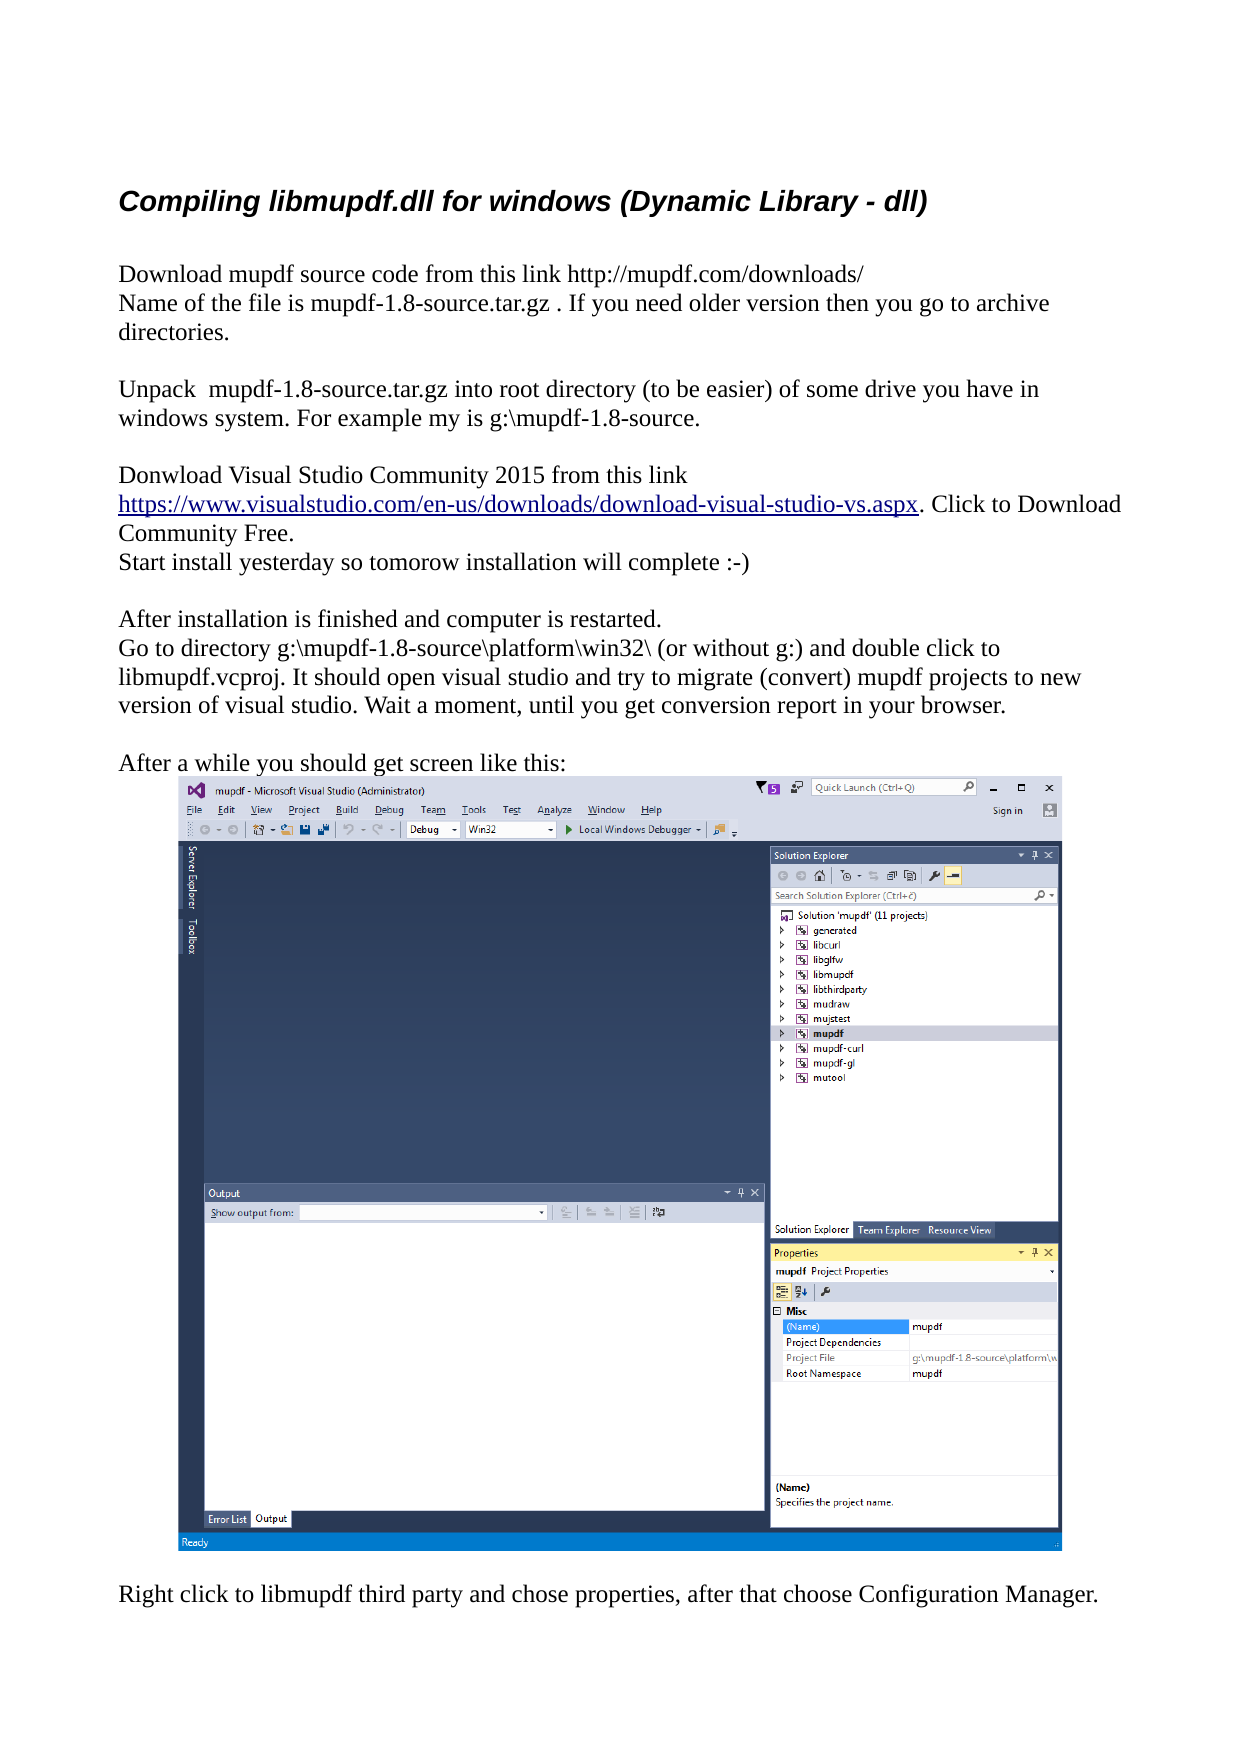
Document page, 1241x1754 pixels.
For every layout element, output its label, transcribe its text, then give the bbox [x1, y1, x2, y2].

subtitle Compiling libmupdf.dll for windows (Dynamic Library - dll) [118, 184, 1122, 218]
text Right click to libmupdf third party and chose properties, after that choose Configuration Manager. [118, 1579, 1122, 1608]
text Start install yesterday so tomorow installation will complete :-) [118, 547, 1122, 575]
text Unpack mupdf-1.8-source.tar.gz into root directory (to be easier) of some drive you have in windows system. For example my is g:\mupdf-1.8-source. [118, 374, 1122, 432]
text After installation is finished and computer is restarted. [118, 604, 1122, 633]
text Donwload Visual Studio Community 2015 from this link https://www.visualstudio.com/en-us/downloads/download-visual-studio-vs.aspx. Click to Download Community Free. [118, 460, 1122, 547]
picture [178, 776, 1063, 1551]
text Go to directory g:\mupdf-1.8-source\platform\win32\ (or without g:) and double click to libmupdf.vcproj. It should open visual studio and try to migrate (convert) mupdf projects to new version of visual studio. Wait a moment, until you get conversion report in your browser. [118, 633, 1122, 719]
text Download mupdf source code from this link http://mupdf.com/downloads/ [118, 259, 1122, 288]
text Name of the file is mupdf-1.8-source.tar.gz . If you need older version then you go to archive directories. [118, 288, 1122, 345]
text After a while you should get screen like this: [118, 748, 1122, 777]
